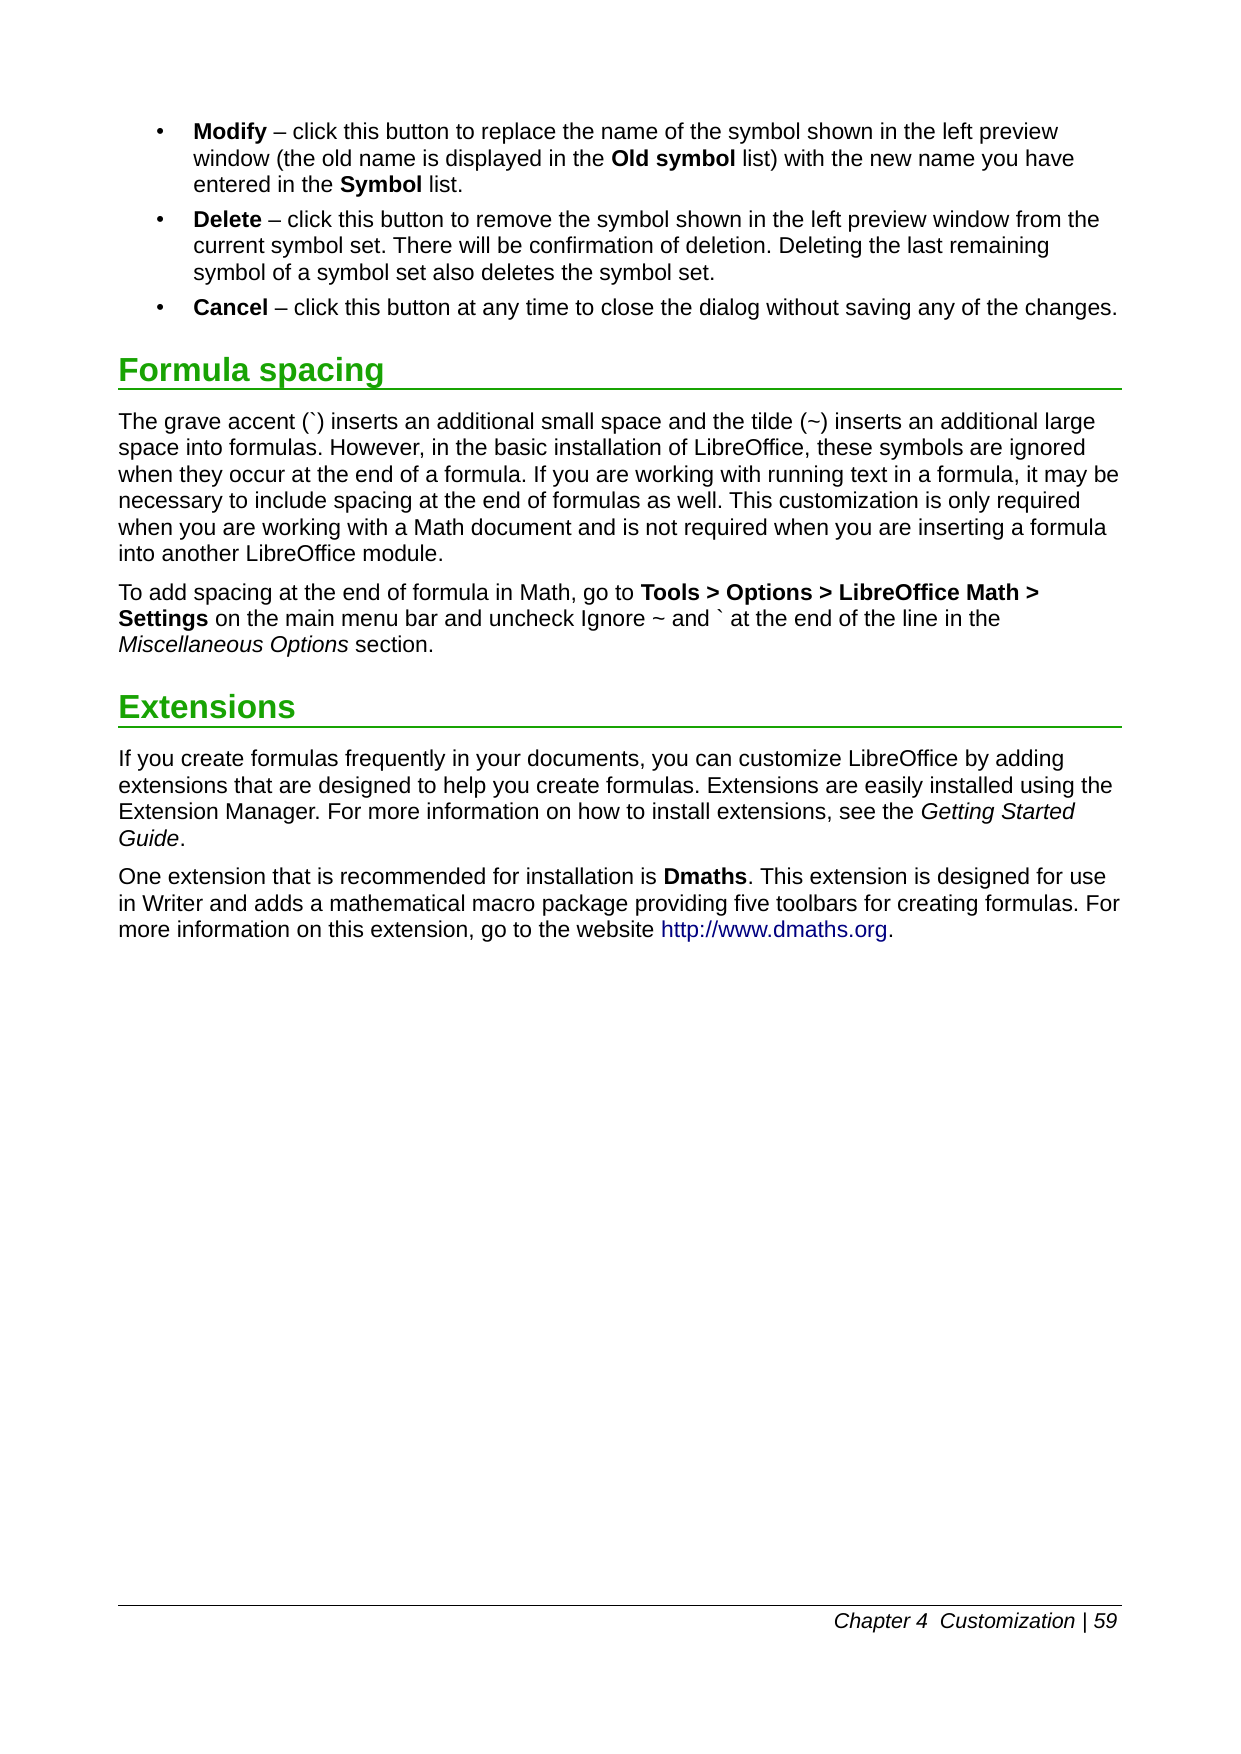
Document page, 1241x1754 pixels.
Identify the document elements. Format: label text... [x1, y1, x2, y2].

text One extension that is recommended for installation is Dmaths. This extension is designed for use in Writer and adds a mathematical macro package providing five toolbars for creating formulas. For more information on this extension, go to the website http://www.dmaths.org. [118, 863, 1122, 942]
subtitle Formula spacing [118, 350, 1122, 388]
list Delete – click this button to remove the symbol shown in the left preview window from the current symbol set. There will be confirmation of deletion. Deleting the last remaining symbol of a symbol set also deletes the symbol set. [156, 206, 1122, 285]
text The grave accent (`) inserts an additional small space and the tilde (~) inserts an additional large space into formulas. However, in the basic installation of LibreOffice, these symbols are ignored when they occur at the end of a formula. If you are working with running text in a formula, it may be necessary to include spacing at the end of formulas as well. This customization is only required when you are working with a Math document and is not required when you are inserting a formula into another LibreOffice module. [118, 408, 1122, 566]
text To add spacing at the end of formula in Math, go to Tools > Options > LibreOffice Math > Settings on the main menu bar and uncheck Ignore ~ and ` at the end of the line in the Miscellaneous Options section. [118, 579, 1122, 658]
text If you create formulas frequently in your documents, you can customize LibreOffice by adding extensions that are designed to help you create formulas. Extensions are easily installed using the Extension Manager. For more information on how to install extensions, see the Getting Started Guide. [118, 745, 1122, 851]
list Modify – click this button to replace the name of the symbol shown in the left preview window (the old name is displayed in the Old symbol list) with the new name you have entered in the Symbol list. [156, 118, 1122, 197]
subtitle Extensions [118, 687, 1122, 726]
list Cancel – click this button at any time to close the dialog without saving any of the changes. [156, 294, 1122, 320]
